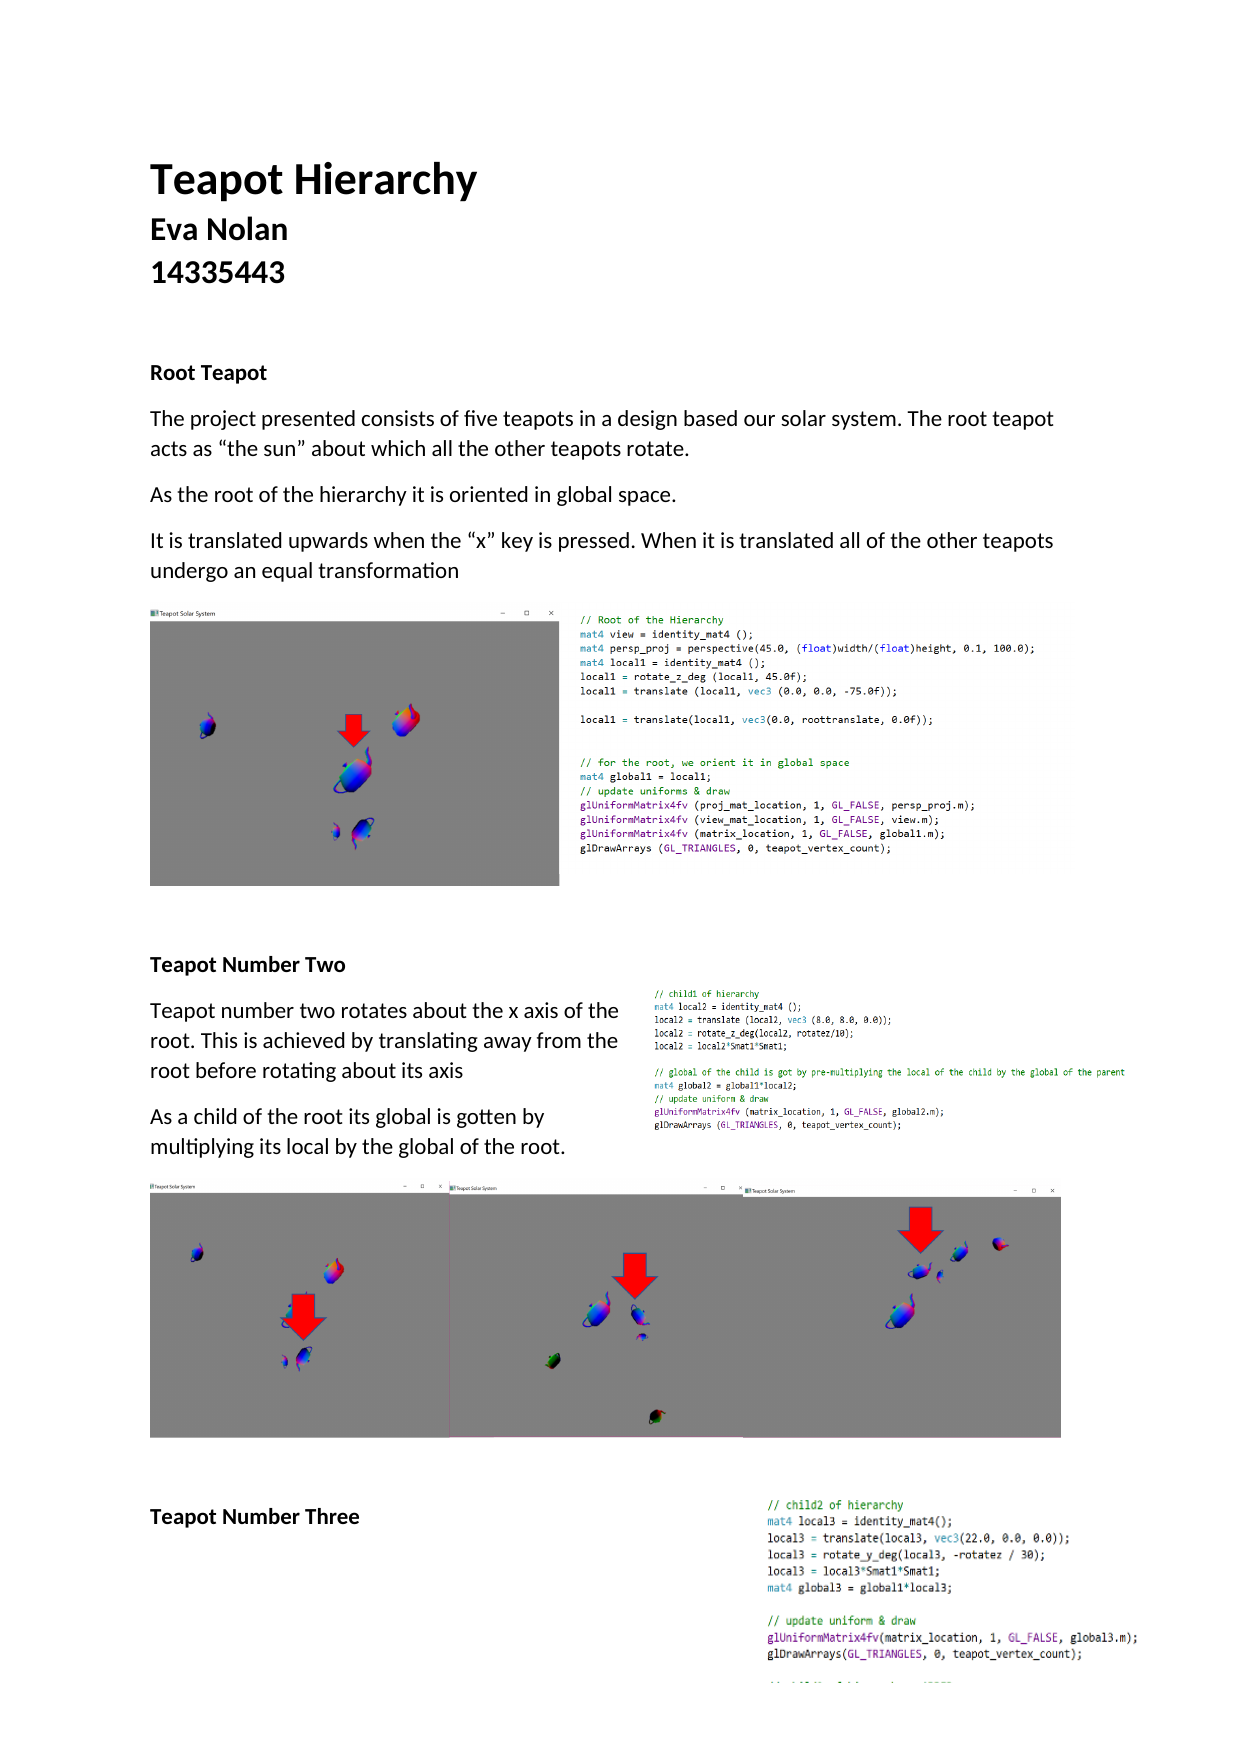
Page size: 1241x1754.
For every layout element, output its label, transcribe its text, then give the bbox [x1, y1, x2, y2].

text The project presented consists of five teapots in a design based our solar system. The root teapot acts as “the sun” about which all the other teapots rotate. [150, 404, 1090, 462]
text It is translated upwards when the “x” key is pressed. When it is translated all of the other teapots undergo an equal transformation [150, 526, 1090, 584]
text Teapot Number Three [150, 1502, 746, 1530]
text Teapot Number Two [150, 950, 1090, 978]
text Teapot number two rotates about the x axis of the root. This is achieved by translating away from the root before rotating about its axis [150, 997, 636, 1084]
text Root Teapot [150, 358, 1090, 386]
text As the root of the hierarchy it is oriented in global space. [150, 480, 1090, 508]
text Teapot Hierarchy Eva Nolan 14335443 [150, 150, 1090, 292]
text As a child of the root its global is gotten by multiplying its local by the global of the root. [150, 1102, 1090, 1160]
